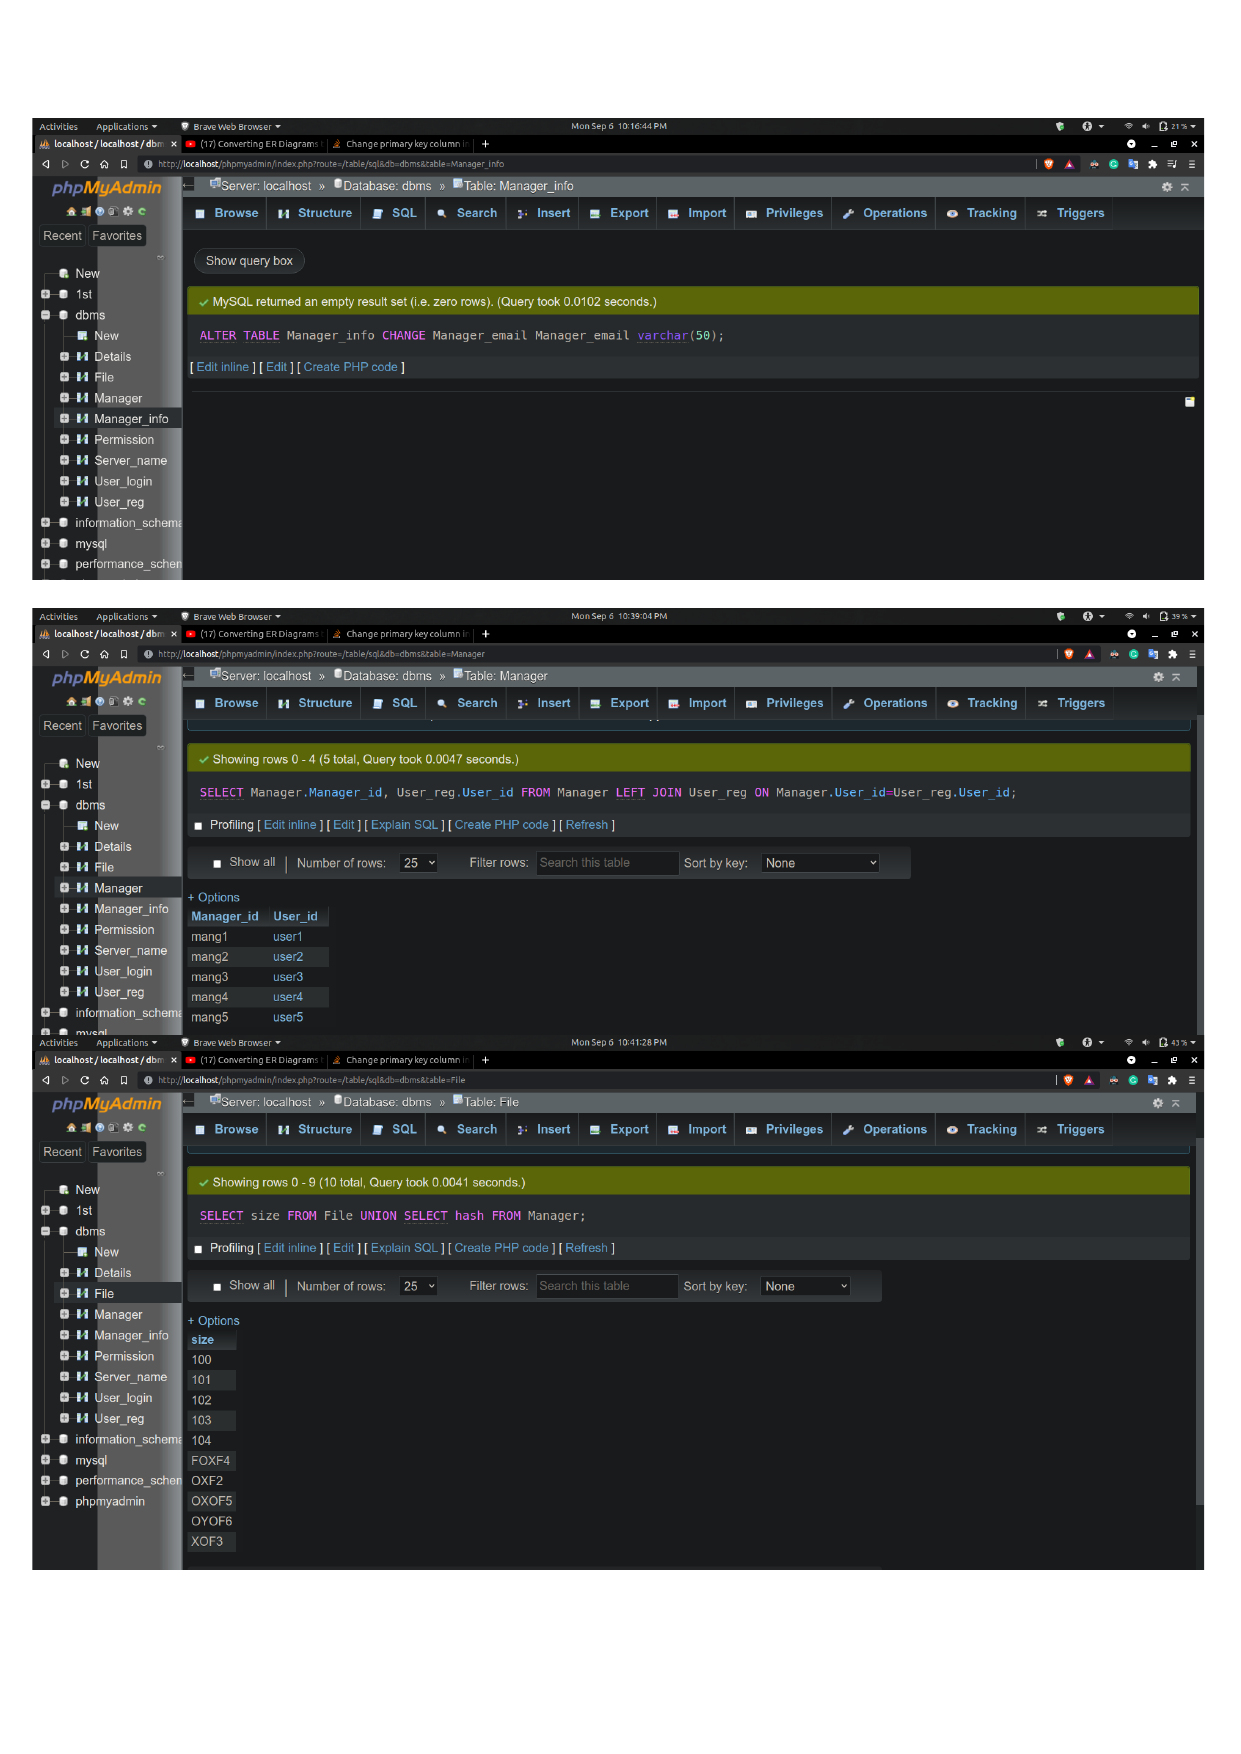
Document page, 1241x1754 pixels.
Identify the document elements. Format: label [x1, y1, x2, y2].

picture [32, 118, 1205, 580]
picture [32, 608, 1205, 1570]
